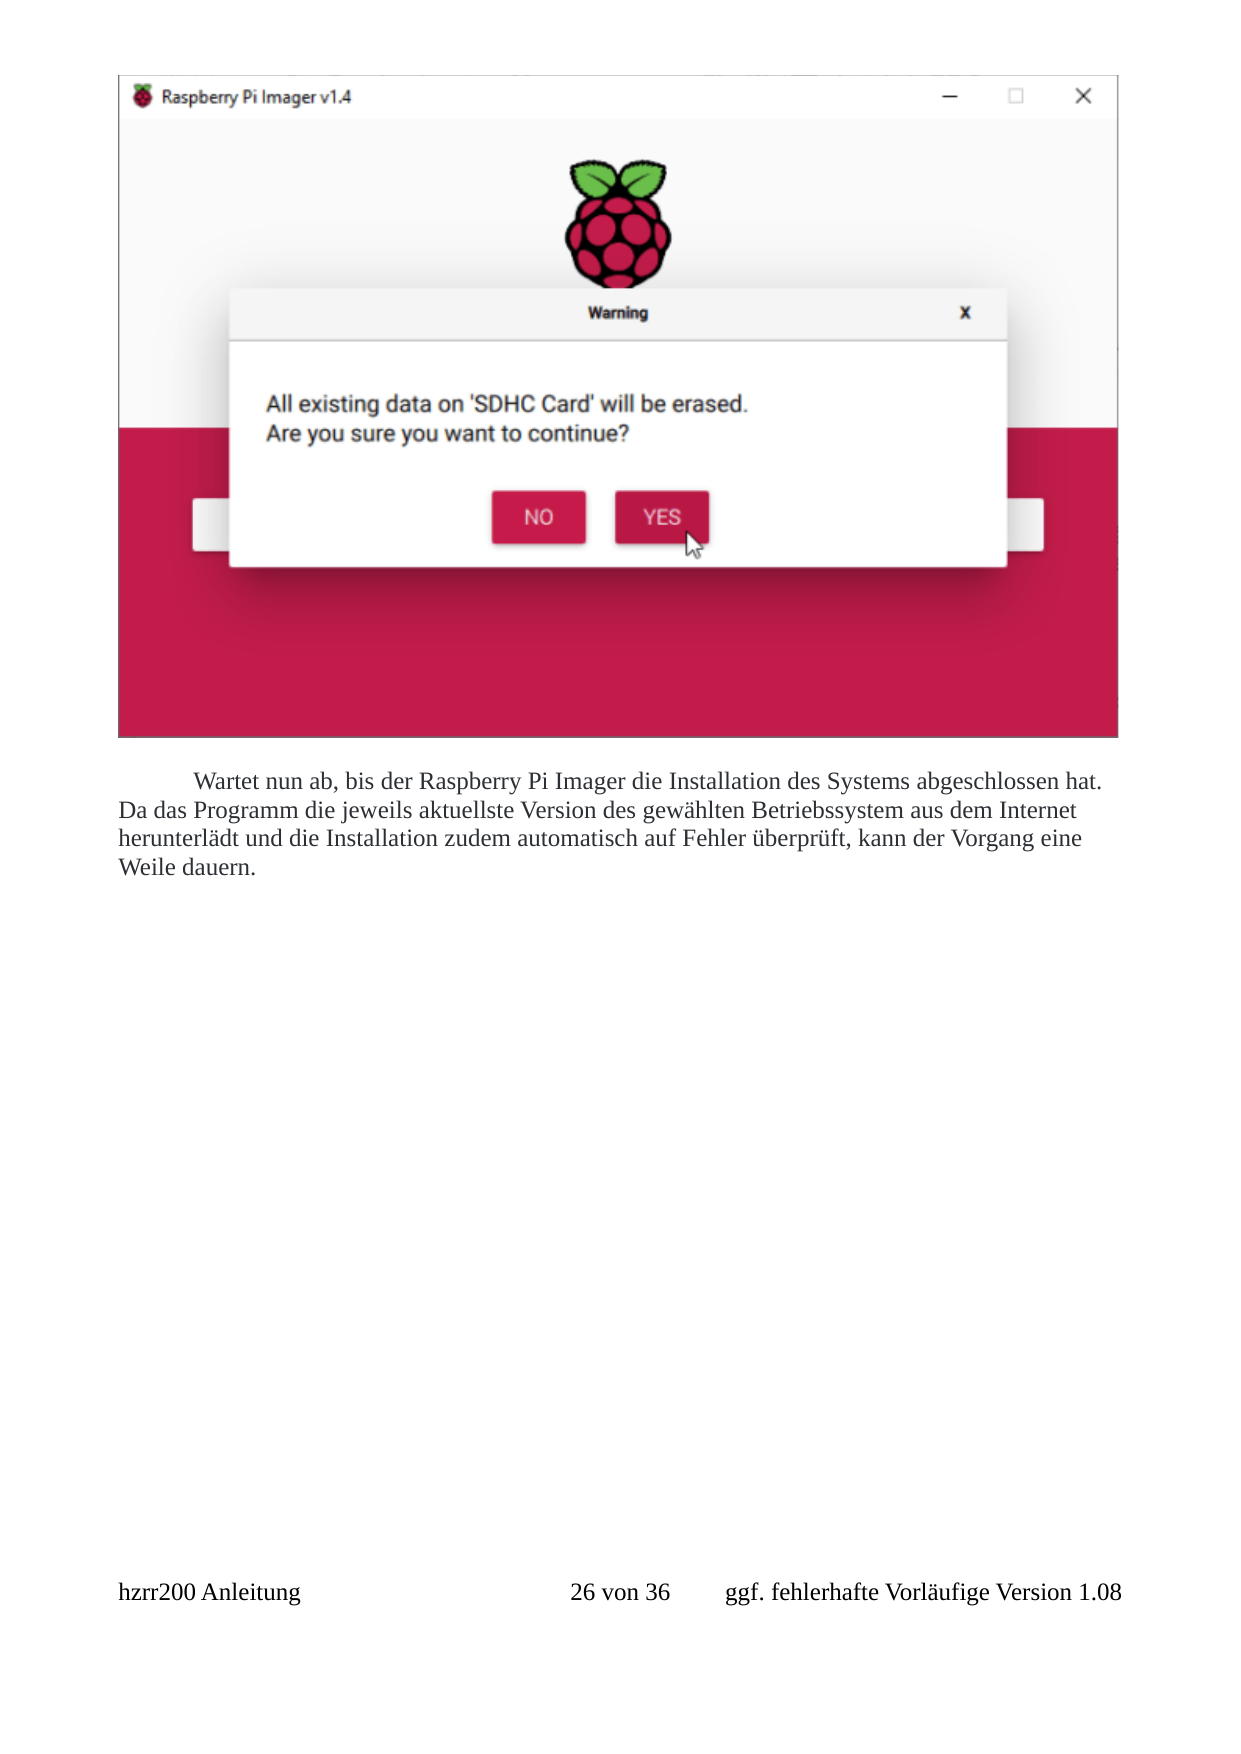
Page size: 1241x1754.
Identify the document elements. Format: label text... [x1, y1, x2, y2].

text Wartet nun ab, bis der Raspberry Pi Imager die Installation des Systems abgeschlossen hat. Da das Programm die jeweils aktuellste Version des gewählten Betriebssystem aus dem Internet herunterlädt und die Installation zudem automatisch auf Fehler überprüft, kann der Vorgang eine Weile dauern. [118, 766, 1122, 881]
picture [118, 75, 1119, 738]
